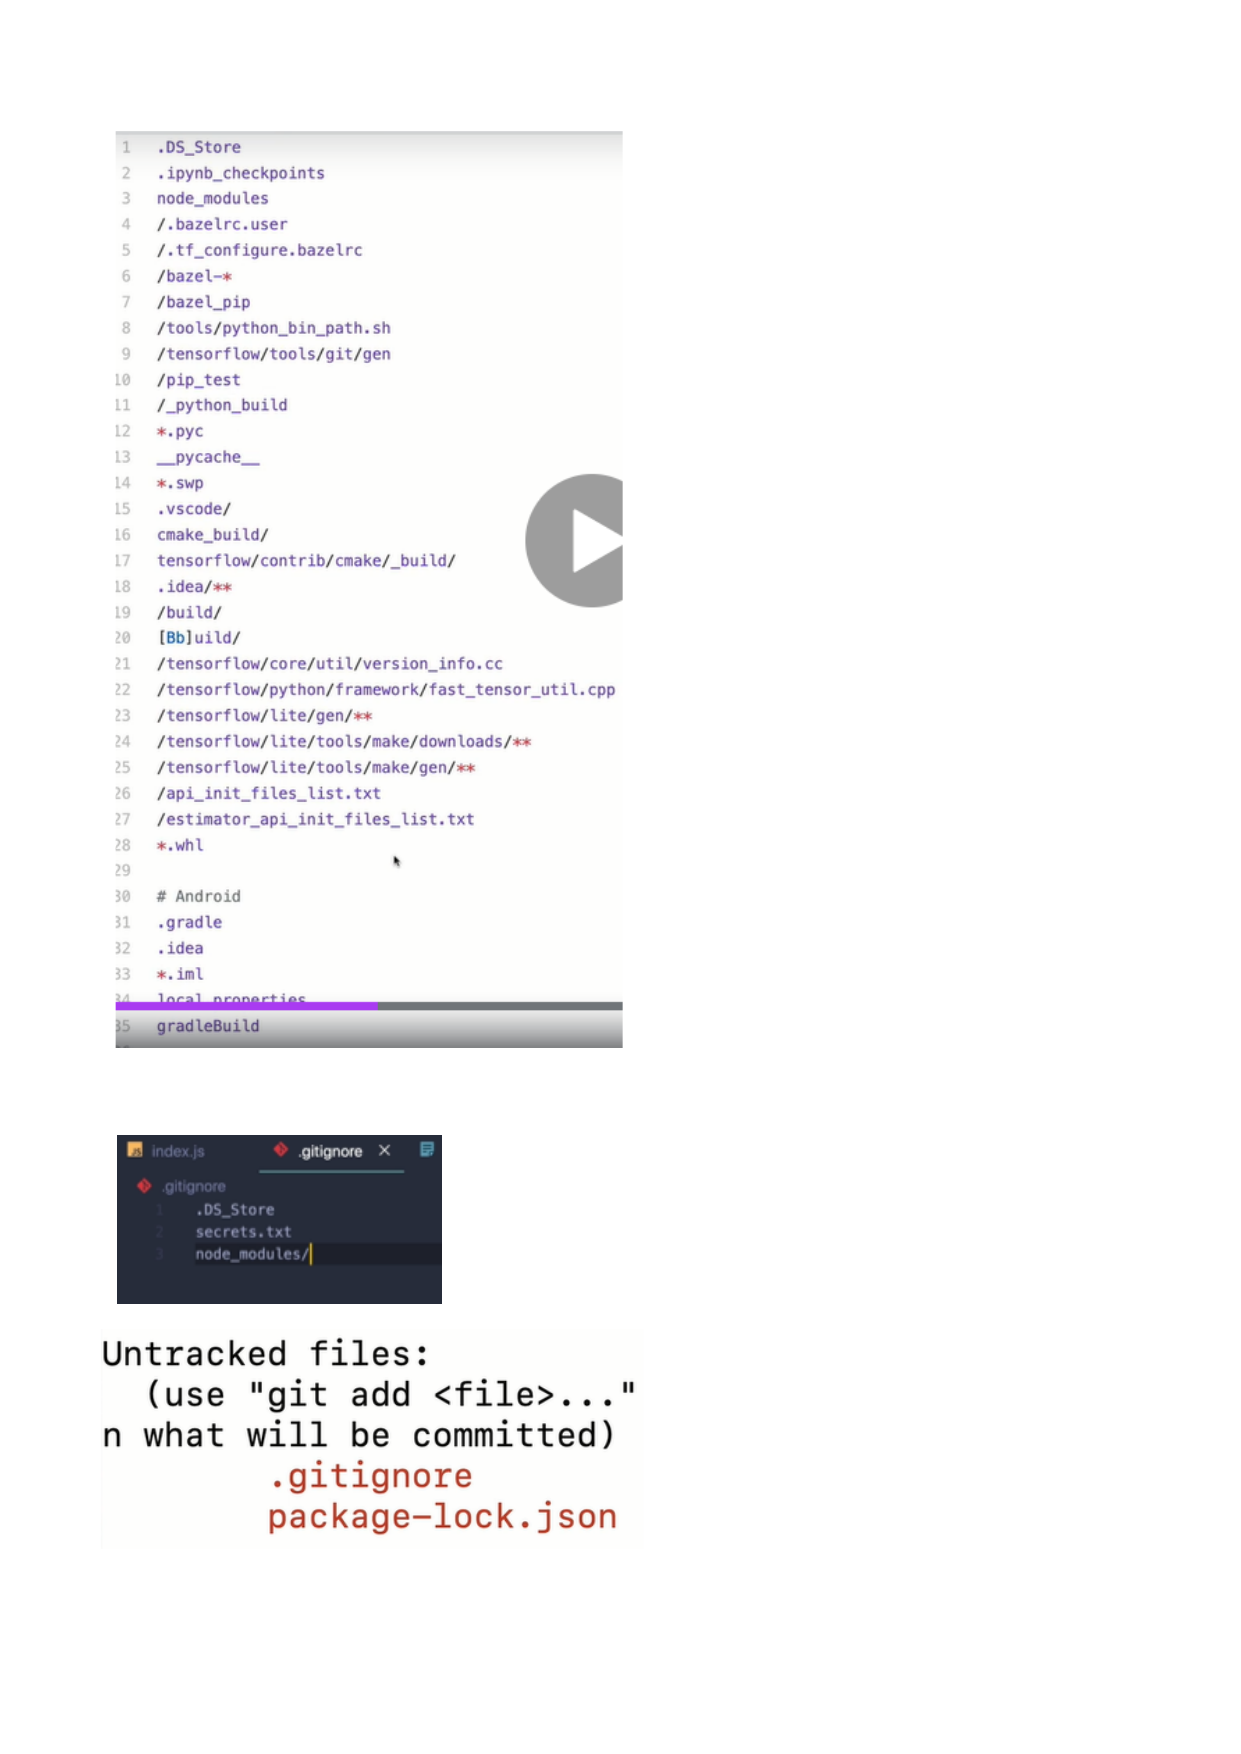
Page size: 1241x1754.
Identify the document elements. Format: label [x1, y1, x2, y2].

picture [100, 1329, 644, 1549]
picture [115, 131, 623, 1048]
picture [117, 1135, 442, 1304]
